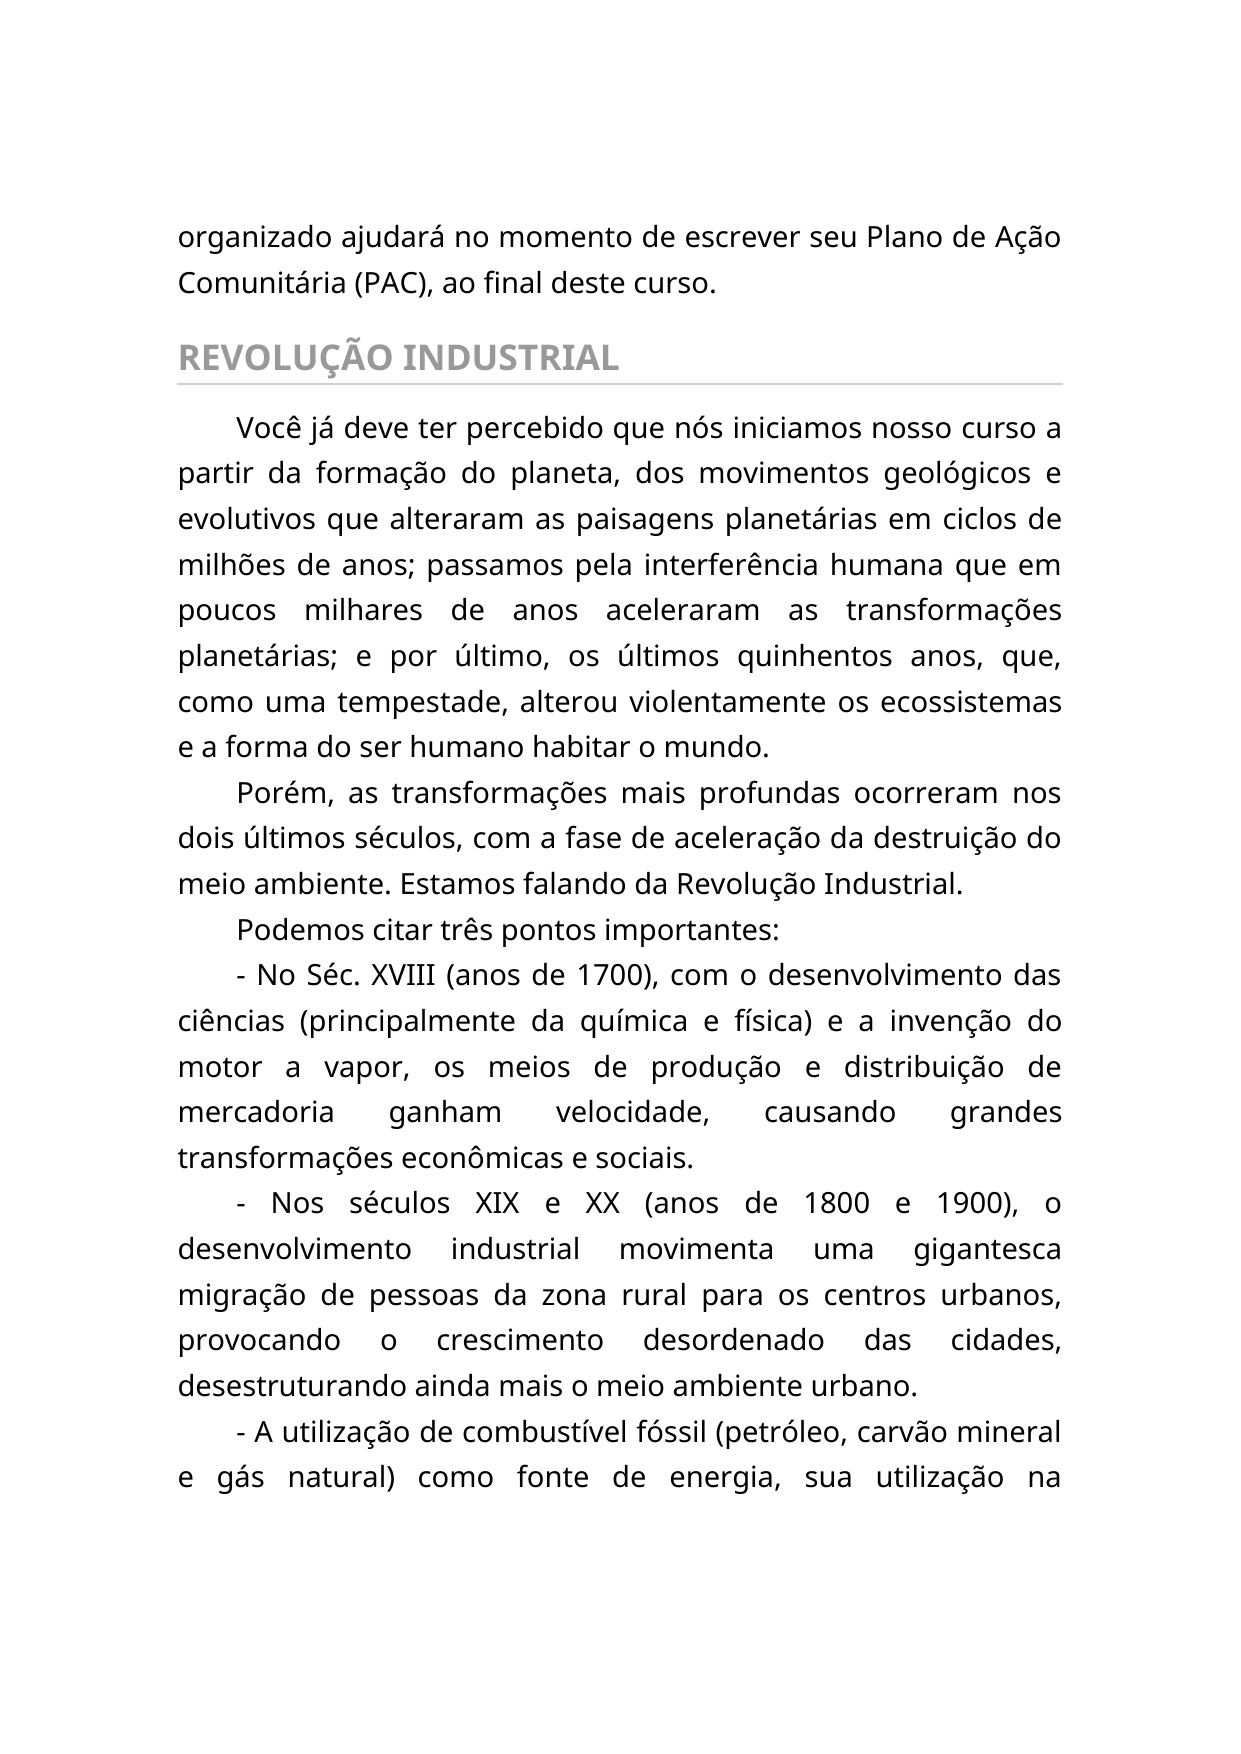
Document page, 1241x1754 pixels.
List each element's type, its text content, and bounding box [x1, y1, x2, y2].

text Porém, as transformações mais profundas ocorreram nos dois últimos séculos, com a fase de aceleração da destruição do meio ambiente. Estamos falando da Revolução Industrial. [177, 772, 1063, 903]
text Podemos citar três pontos importantes: [177, 909, 1063, 949]
text organizado ajudará no momento de escrever seu Plano de Ação Comunitária (PAC), ao final deste curso. [177, 217, 1063, 302]
text - Nos séculos XIX e XX (anos de 1800 e 1900), o desenvolvimento industrial movimenta uma gigantesca migração de pessoas da zona rural para os centros urbanos, provocando o crescimento desordenado das cidades, desestruturando ainda mais o meio ambiente urbano. [177, 1183, 1063, 1405]
subtitle REVOLUÇÃO INDUSTRIAL [177, 333, 1063, 383]
text Você já deve ter percebido que nós iniciamos nosso curso a partir da formação do planeta, dos movimentos geológicos e evolutivos que alteraram as paisagens planetárias em ciclos de milhões de anos; passamos pela interferência humana que em poucos milhares de anos aceleraram as transformações planetárias; e por último, os últimos quinhentos anos, que, como uma tempestade, alterou violentamente os ecossistemas e a forma do ser humano habitar o mundo. [177, 407, 1063, 766]
text - No Séc. XVIII (anos de 1700), com o desenvolvimento das ciências (principalmente da química e física) e a invenção do motor a vapor, os meios de produção e distribuição de mercadoria ganham velocidade, causando grandes transformações econômicas e sociais. [177, 955, 1063, 1177]
text - A utilização de combustível fóssil (petróleo, carvão mineral e gás natural) como fonte de energia, sua utilização na [177, 1411, 1063, 1496]
